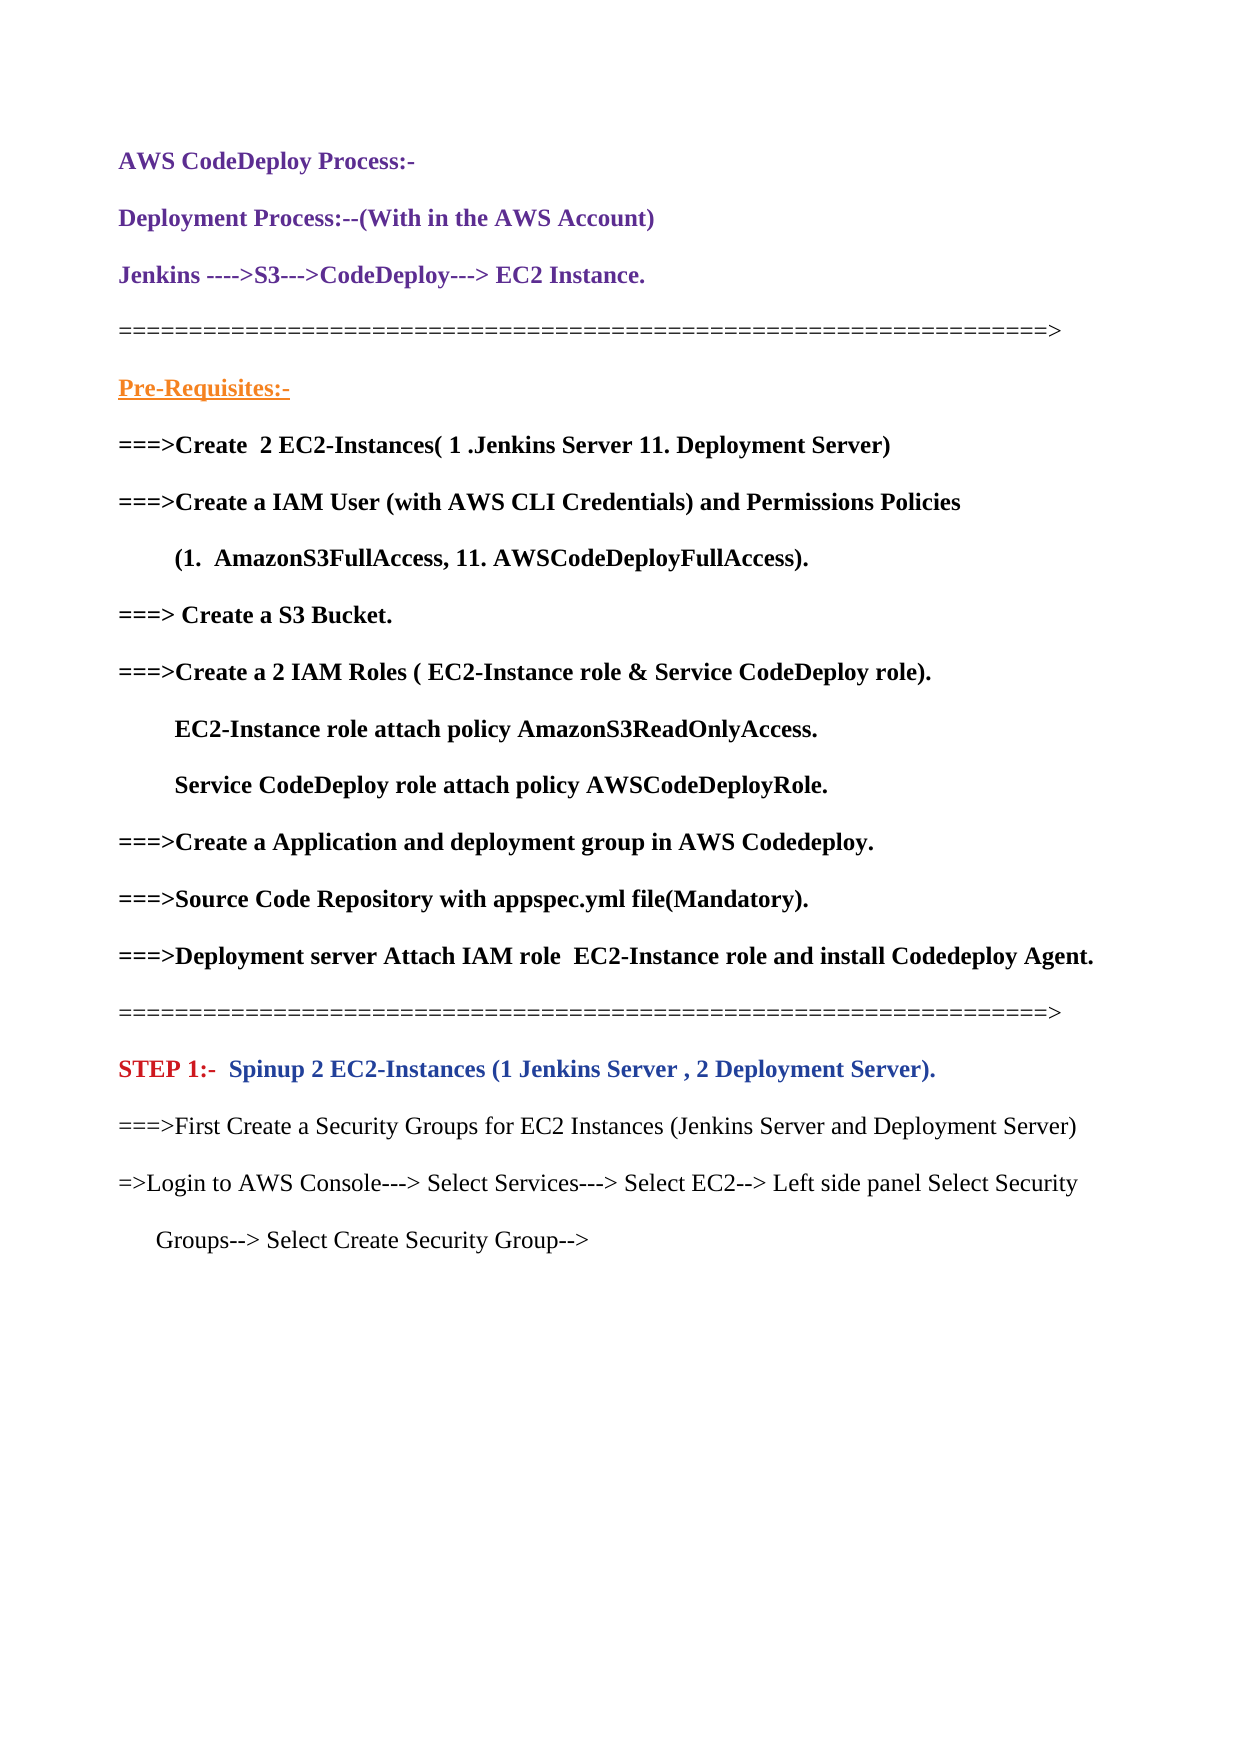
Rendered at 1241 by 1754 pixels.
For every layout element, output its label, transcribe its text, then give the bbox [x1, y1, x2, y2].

text Jenkins ---->S3--->CodeDeploy---> EC2 Instance. [118, 260, 1122, 288]
text Groups--> Select Create Security Group--> [118, 1225, 1122, 1253]
text ===>Deployment server Attach IAM role EC2-Instance role and install Codedeploy Agent. [118, 941, 1122, 970]
text ===>Create a Application and deployment group in AWS Codedeploy. [118, 827, 1122, 856]
text ==================================================================> [118, 316, 1122, 345]
text ===>Create 2 EC2-Instances( 1 .Jenkins Server 11. Deployment Server) [118, 430, 1122, 459]
text ===>Create a IAM User (with AWS CLI Credentials) and Permissions Policies [118, 487, 1122, 516]
text Deployment Process:--(With in the AWS Account) [118, 203, 1122, 232]
text ===>Source Code Repository with appspec.yml file(Mandatory). [118, 884, 1122, 913]
text ===>First Create a Security Groups for EC2 Instances (Jenkins Server and Deployment Server) [118, 1111, 1122, 1140]
text Service CodeDeploy role attach policy AWSCodeDeployRole. [118, 771, 1122, 799]
text Pre-Requisites:- [118, 373, 1122, 402]
text ==================================================================> [118, 998, 1122, 1026]
text (1. AmazonS3FullAccess, 11. AWSCodeDeployFullAccess). [118, 543, 1122, 572]
text ===>Create a 2 IAM Roles ( EC2-Instance role & Service CodeDeploy role). [118, 657, 1122, 686]
text ===> Create a S3 Bucket. [118, 600, 1122, 629]
text EC2-Instance role attach policy AmazonS3ReadOnlyAccess. [118, 714, 1122, 743]
text STEP 1:- Spinup 2 EC2-Instances (1 Jenkins Server , 2 Deployment Server). [118, 1054, 1122, 1083]
text =>Login to AWS Console---> Select Services---> Select EC2--> Left side panel Select Security [118, 1168, 1122, 1197]
text AWS CodeDeploy Process:- [118, 146, 1122, 175]
